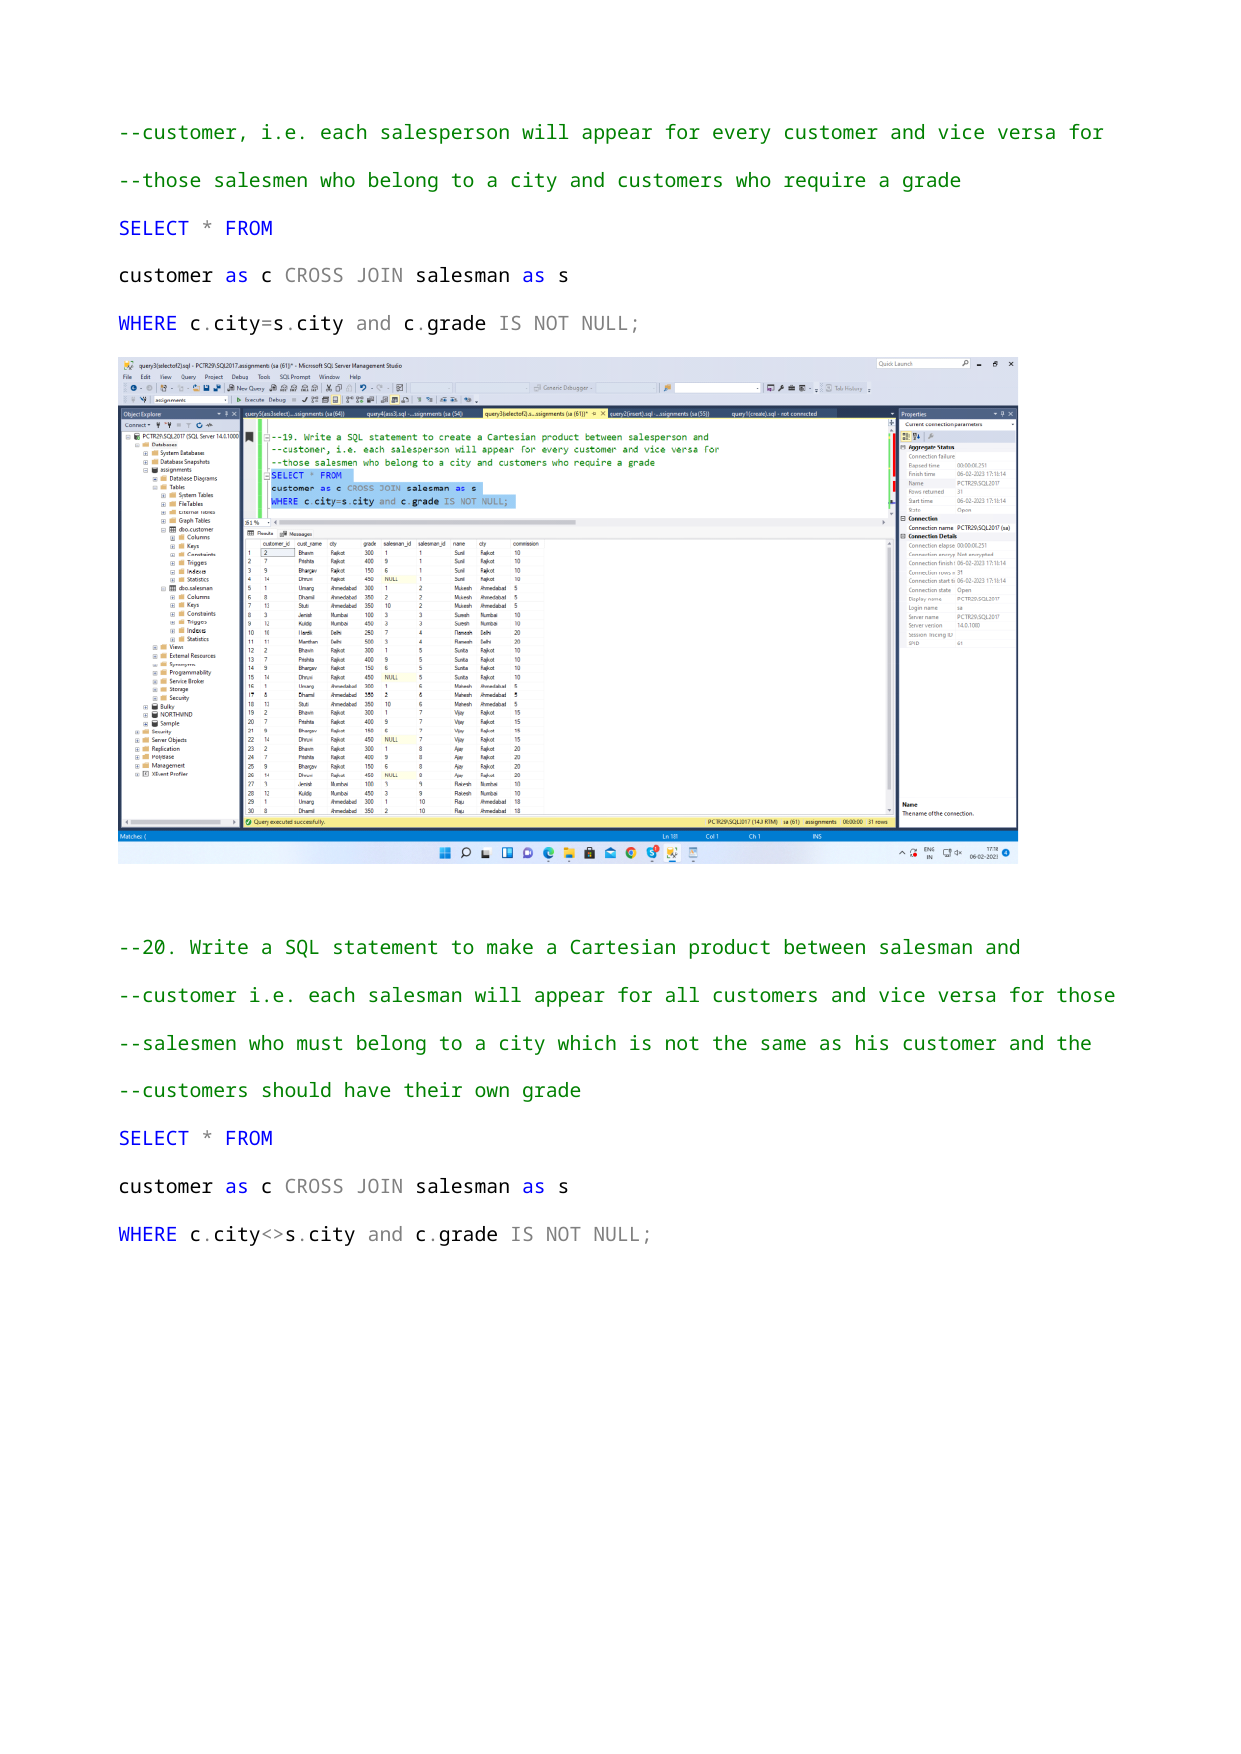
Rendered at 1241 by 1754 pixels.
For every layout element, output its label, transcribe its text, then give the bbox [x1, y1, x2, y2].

text customer as c CROSS JOIN salesman as s [118, 262, 1122, 288]
text --customers should have their own grade [118, 1077, 1122, 1103]
text SELECT * FROM [118, 1124, 1122, 1151]
text WHERE c.city<>s.city and c.grade IS NOT NULL; [118, 1220, 1122, 1247]
text --those salesmen who belong to a city and customers who require a grade [118, 166, 1122, 193]
text SELECT * FROM [118, 214, 1122, 241]
text --customer i.e. each salesman will appear for all customers and vice versa for those [118, 981, 1122, 1008]
text --20. Write a SQL statement to make a Cartesian product between salesman and [118, 933, 1122, 960]
text --customer, i.e. each salesperson will appear for every customer and vice versa for [118, 118, 1122, 145]
text customer as c CROSS JOIN salesman as s [118, 1172, 1122, 1199]
text WHERE c.city=s.city and c.grade IS NOT NULL; [118, 309, 1122, 336]
text --salesmen who must belong to a city which is not the same as his customer and the [118, 1029, 1122, 1056]
